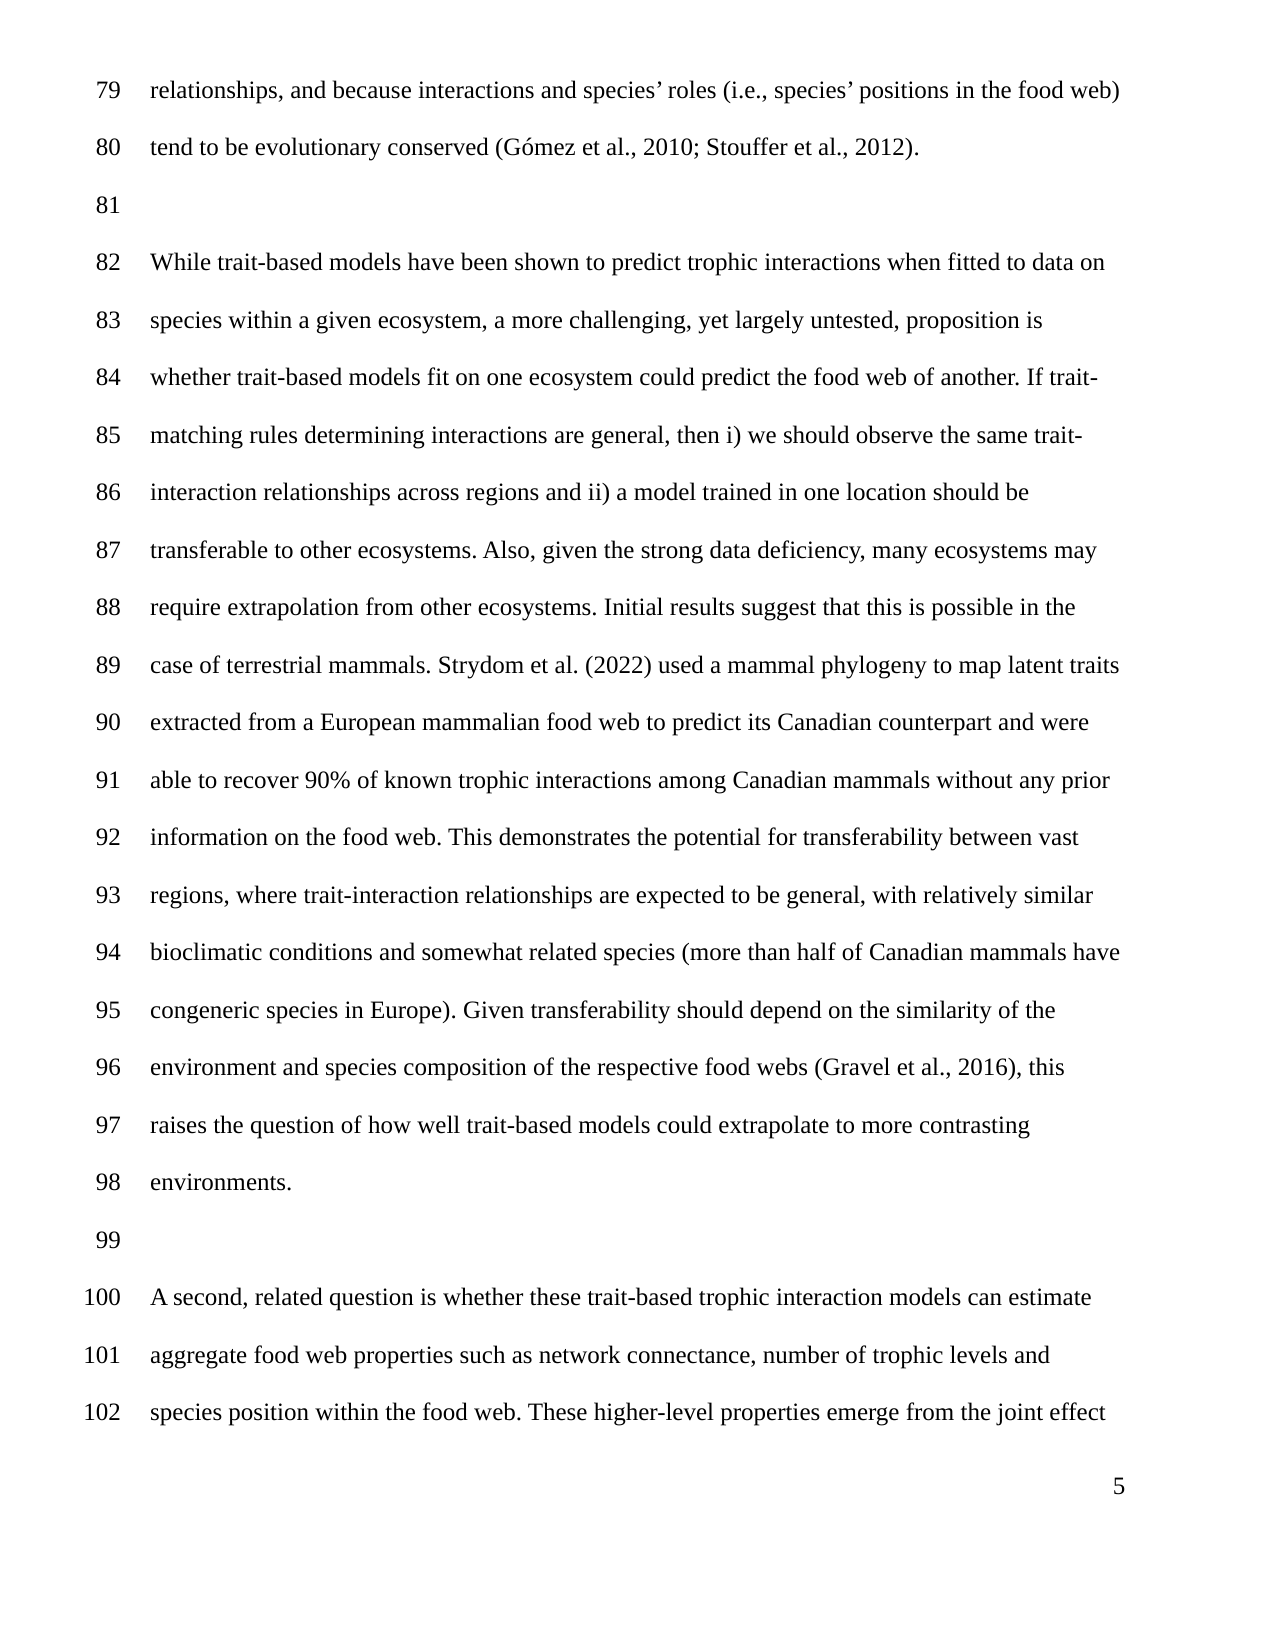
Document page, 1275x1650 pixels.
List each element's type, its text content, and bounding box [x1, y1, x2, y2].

text While trait-based models have been shown to predict trophic interactions when fitted to data on species within a given ecosystem, a more challenging, yet largely untested, proposition is whether trait-based models fit on one ecosystem could predict the food web of another. If trait-matching rules determining interactions are general, then i) we should observe the same trait-interaction relationships across regions and ii) a model trained in one location should be transferable to other ecosystems. Also, given the strong data deficiency, many ecosystems may require extrapolation from other ecosystems. Initial results suggest that this is possible in the case of terrestrial mammals. Strydom et al. (2022) used a mammal phylogeny to map latent traits extracted from a European mammalian food web to predict its Canadian counterpart and were able to recover 90% of known trophic interactions among Canadian mammals without any prior information on the food web. This demonstrates the potential for transferability between vast regions, where trait-interaction relationships are expected to be general, with relatively similar bioclimatic conditions and somewhat related species (more than half of Canadian mammals have congeneric species in Europe). Given transferability should depend on the similarity of the environment and species composition of the respective food webs (Gravel et al., 2016), this raises the question of how well trait-based models could extrapolate to more contrasting environments. [150, 247, 1125, 1196]
text A second, related question is whether these trait-based trophic interaction models can estimate aggregate food web properties such as network connectance, number of trophic levels and species position within the food web. These higher-level properties emerge from the joint effect [150, 1282, 1125, 1426]
text relationships, and because interactions and species’ roles (i.e., species’ positions in the food web) tend to be evolutionary conserved (Gómez et al., 2010; Stouffer et al., 2012). [150, 75, 1125, 161]
